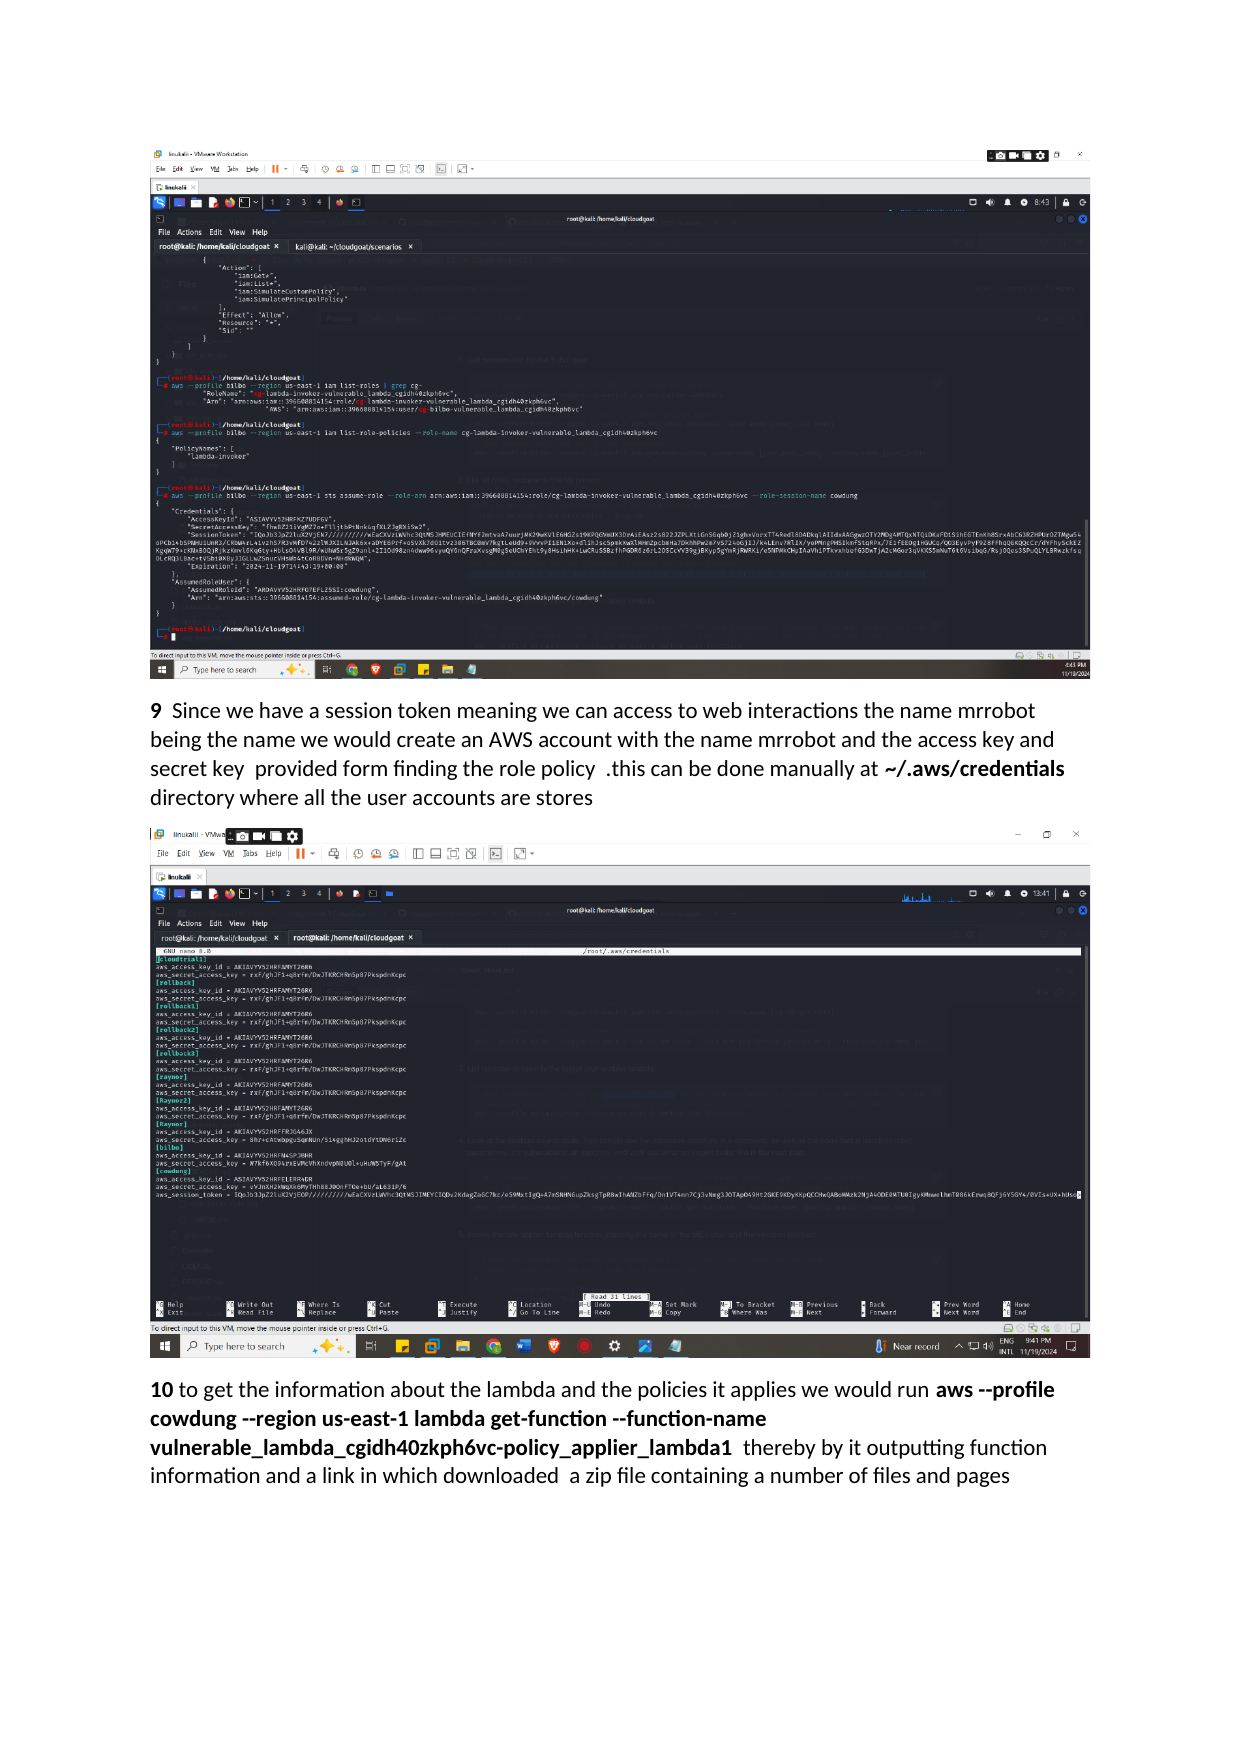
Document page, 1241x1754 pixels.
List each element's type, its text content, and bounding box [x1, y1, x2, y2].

text 9 Since we have a session token meaning we can access to web interactions the name mrrobot being the name we would create an AWS account with the name mrrobot and the access key and secret key provided form finding the role policy .this can be done manually at ~/.aws/credentials directory where all the user accounts are stores [150, 696, 1090, 811]
text 10 to get the information about the lambda and the policies it applies we would run aws --profile cowdung --region us-east-1 lambda get-function --function-name vulnerable_lambda_cgidh40zkph6vc-policy_applier_lambda1 thereby by it outputting function information and a link in which downloaded a zip file containing a number of files and pages [150, 1375, 1090, 1489]
